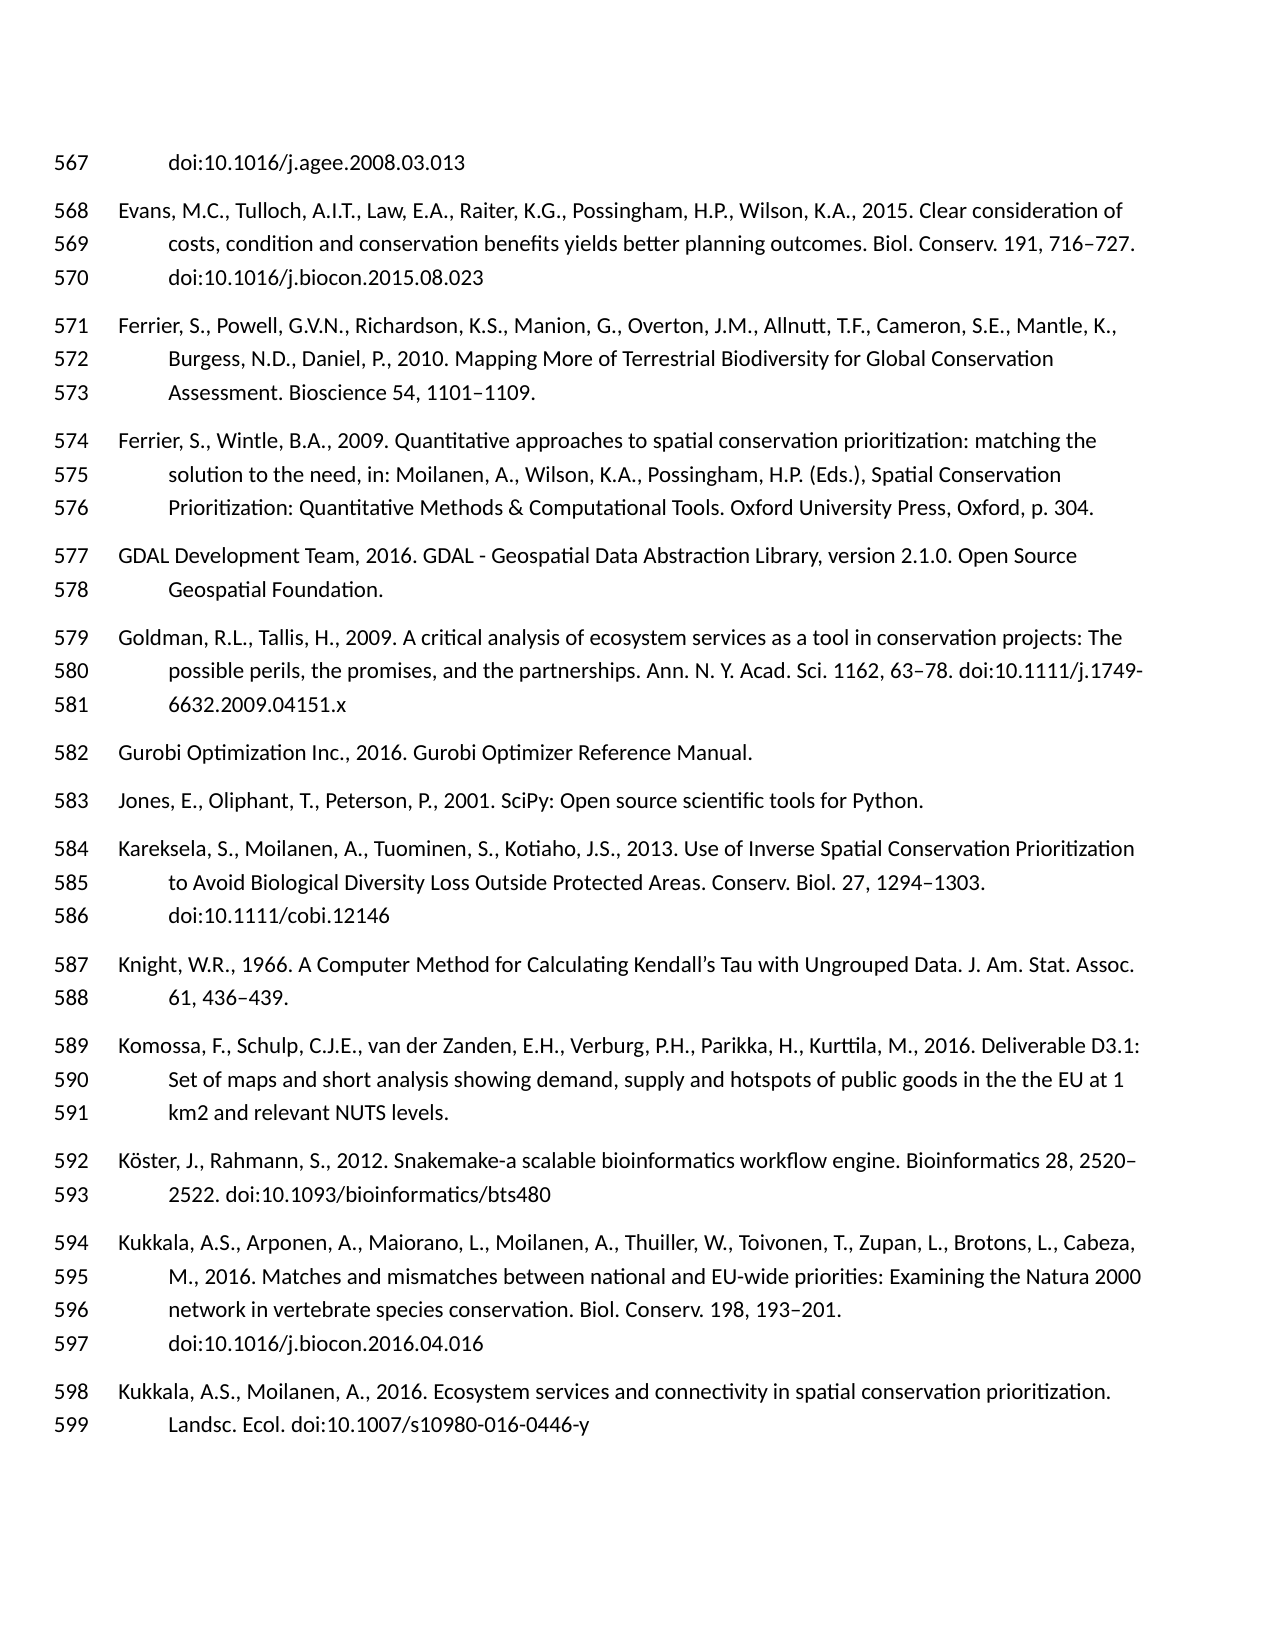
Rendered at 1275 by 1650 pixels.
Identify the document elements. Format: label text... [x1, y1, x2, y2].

text GDAL Development Team, 2016. GDAL - Geospatial Data Abstraction Library, version 2.1.0. Open Source Geospatial Foundation. [118, 541, 1157, 603]
text Ferrier, S., Wintle, B.A., 2009. Quantitative approaches to spatial conservation prioritization: matching the solution to the need, in: Moilanen, A., Wilson, K.A., Possingham, H.P. (Eds.), Spatial Conservation Prioritization: Quantitative Methods & Computational Tools. Oxford University Press, Oxford, p. 304. [118, 426, 1157, 521]
text Gurobi Optimization Inc., 2016. Gurobi Optimizer Reference Manual. [118, 738, 1157, 766]
text Knight, W.R., 1966. A Computer Method for Calculating Kendall’s Tau with Ungrouped Data. J. Am. Stat. Assoc. 61, 436–439. [118, 950, 1157, 1011]
text Kukkala, A.S., Arponen, A., Maiorano, L., Moilanen, A., Thuiller, W., Toivonen, T., Zupan, L., Brotons, L., Cabeza, M., 2016. Matches and mismatches between national and EU-wide priorities: Examining the Natura 2000 network in vertebrate species conservation. Biol. Conserv. 198, 193–201. doi:10.1016/j.biocon.2016.04.016 [118, 1228, 1157, 1357]
text Kareksela, S., Moilanen, A., Tuominen, S., Kotiaho, J.S., 2013. Use of Inverse Spatial Conservation Prioritization to Avoid Biological Diversity Loss Outside Protected Areas. Conserv. Biol. 27, 1294–1303. doi:10.1111/cobi.12146 [118, 834, 1157, 929]
text Jones, E., Oliphant, T., Peterson, P., 2001. SciPy: Open source scientific tools for Python. [118, 786, 1157, 814]
text Kukkala, A.S., Moilanen, A., 2016. Ecosystem services and connectivity in spatial conservation prioritization. Landsc. Ecol. doi:10.1007/s10980-016-0446-y [118, 1377, 1157, 1438]
text Komossa, F., Schulp, C.J.E., van der Zanden, E.H., Verburg, P.H., Parikka, H., Kurttila, M., 2016. Deliverable D3.1: Set of maps and short analysis showing demand, supply and hotspots of public goods in the the EU at 1 km2 and relevant NUTS levels. [118, 1031, 1157, 1126]
text doi:10.1016/j.agee.2008.03.013 [118, 148, 1157, 176]
text Ferrier, S., Powell, G.V.N., Richardson, K.S., Manion, G., Overton, J.M., Allnutt, T.F., Cameron, S.E., Mantle, K., Burgess, N.D., Daniel, P., 2010. Mapping More of Terrestrial Biodiversity for Global Conservation Assessment. Bioscience 54, 1101–1109. [118, 311, 1157, 406]
text Köster, J., Rahmann, S., 2012. Snakemake-a scalable bioinformatics workflow engine. Bioinformatics 28, 2520–2522. doi:10.1093/bioinformatics/bts480 [118, 1147, 1157, 1208]
text Goldman, R.L., Tallis, H., 2009. A critical analysis of ecosystem services as a tool in conservation projects: The possible perils, the promises, and the partnerships. Ann. N. Y. Acad. Sci. 1162, 63–78. doi:10.1111/j.1749-6632.2009.04151.x [118, 623, 1157, 718]
text Evans, M.C., Tulloch, A.I.T., Law, E.A., Raiter, K.G., Possingham, H.P., Wilson, K.A., 2015. Clear consideration of costs, condition and conservation benefits yields better planning outcomes. Biol. Conserv. 191, 716–727. doi:10.1016/j.biocon.2015.08.023 [118, 196, 1157, 291]
